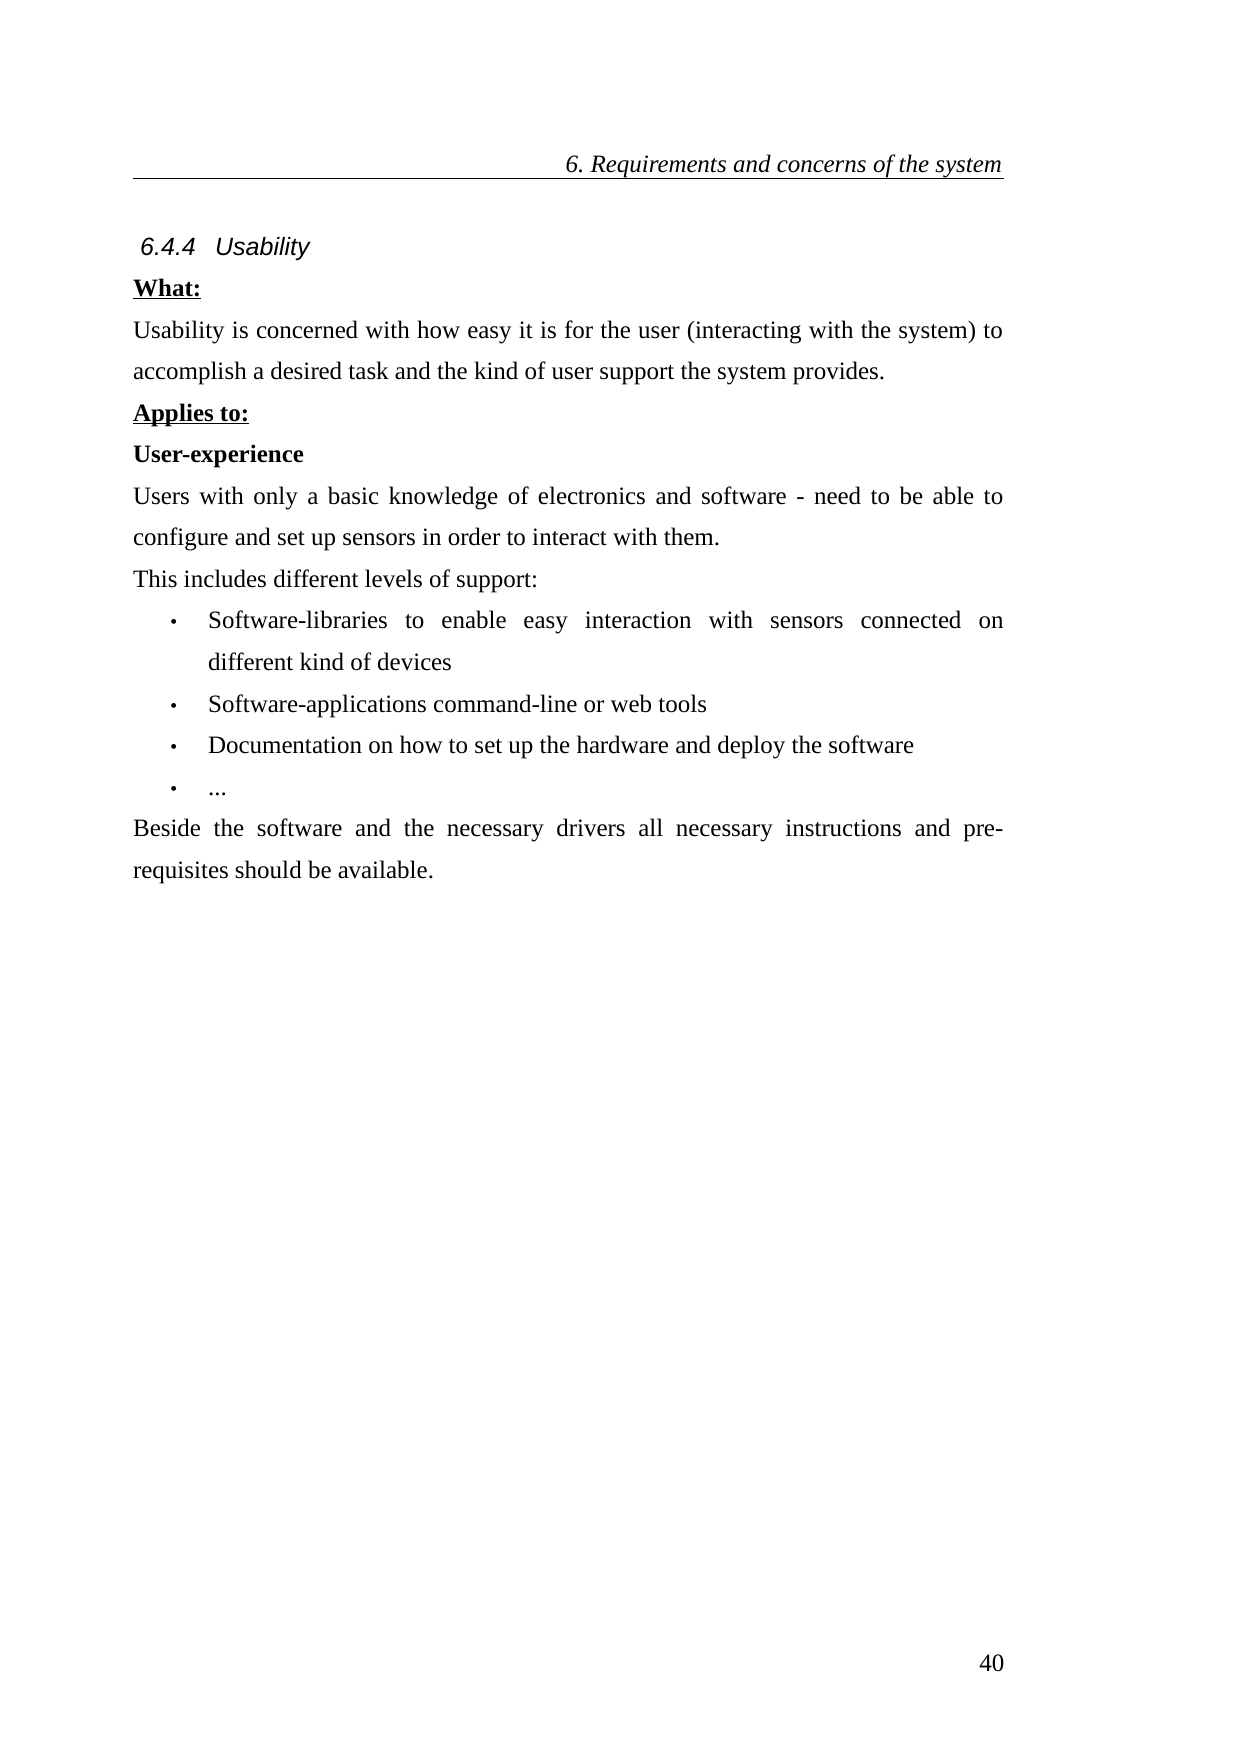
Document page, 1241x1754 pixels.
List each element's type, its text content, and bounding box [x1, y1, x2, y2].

text Beside the software and the necessary drivers all necessary instructions and pre-requisites should be available. [133, 814, 1004, 884]
list Software-applications command-line or web tools [170, 690, 1004, 717]
text Usability is concerned with how easy it is for the user (interacting with the system) to accomplish a desired task and the kind of user support the system provides. [133, 316, 1004, 385]
list ... [170, 773, 1004, 801]
text Users with only a basic knowledge of electronics and software - need to be able to configure and set up sensors in order to interact with them. [133, 482, 1004, 551]
text Applies to: [133, 399, 1004, 427]
subtitle Usability [140, 232, 1004, 260]
list Documentation on how to set up the hardware and deploy the software [170, 731, 1004, 759]
text This includes different levels of support: [133, 565, 1004, 593]
text User-experience [133, 440, 1004, 468]
list Software-libraries to enable easy interaction with sensors connected on different kind of devices [170, 607, 1004, 676]
text What: [133, 274, 1004, 302]
